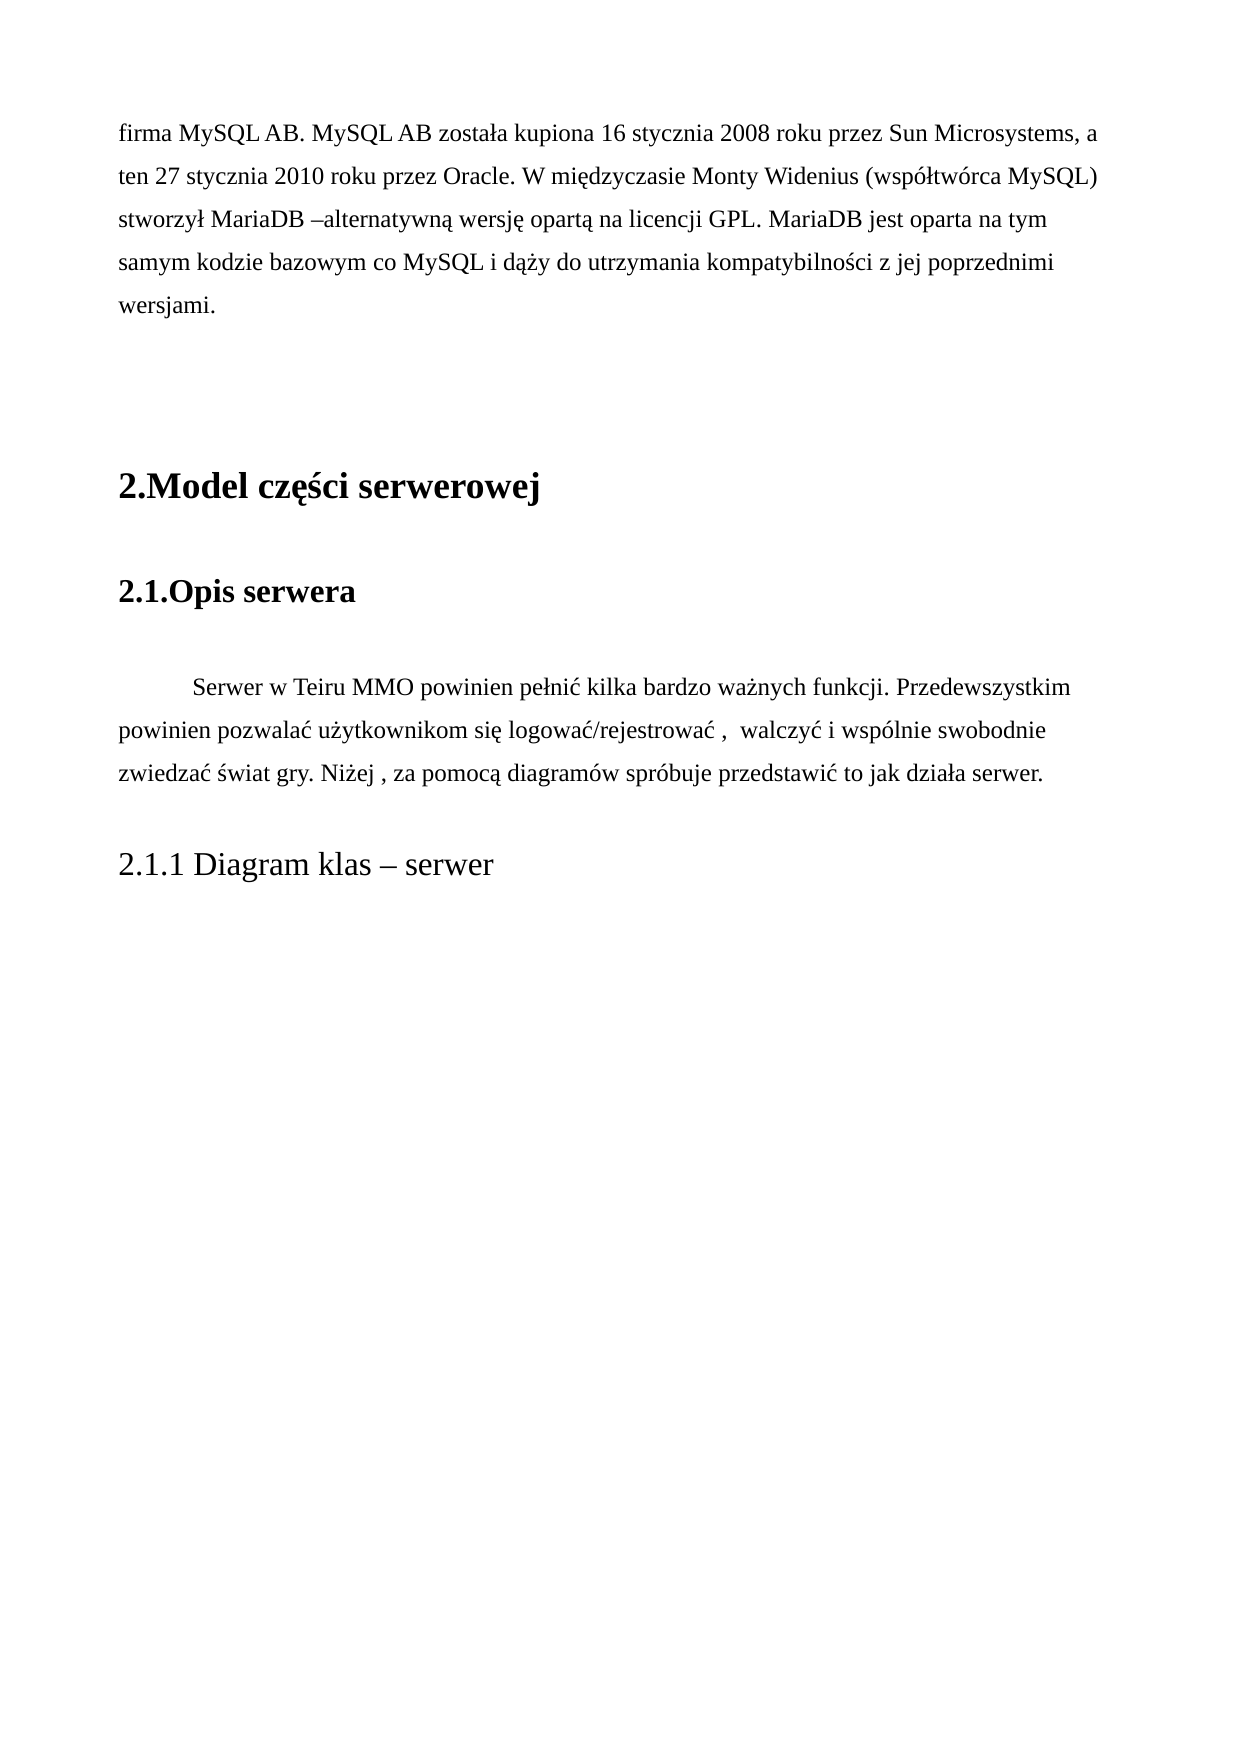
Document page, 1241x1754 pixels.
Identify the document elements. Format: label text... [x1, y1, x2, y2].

text Serwer w Teiru MMO powinien pełnić kilka bardzo ważnych funkcji. Przedewszystkim powinien pozwalać użytkownikom się logować/rejestrować , walczyć i wspólnie swobodnie zwiedzać świat gry. Niżej , za pomocą diagramów spróbuje przedstawić to jak działa serwer. [118, 672, 1122, 787]
text firma MySQL AB. MySQL AB została kupiona 16 stycznia 2008 roku przez Sun Microsystems, a ten 27 stycznia 2010 roku przez Oracle. W międzyczasie Monty Widenius (współtwórca MySQL) stworzył MariaDB –alternatywną wersję opartą na licencji GPL. MariaDB jest oparta na tym samym kodzie bazowym co MySQL i dąży do utrzymania kompatybilności z jej poprzednimi wersjami. [118, 118, 1122, 319]
text 2.Model części serwerowej [118, 463, 1122, 506]
text 2.1.Opis serwera [118, 571, 1122, 609]
text 2.1.1 Diagram klas – serwer [118, 844, 1122, 882]
